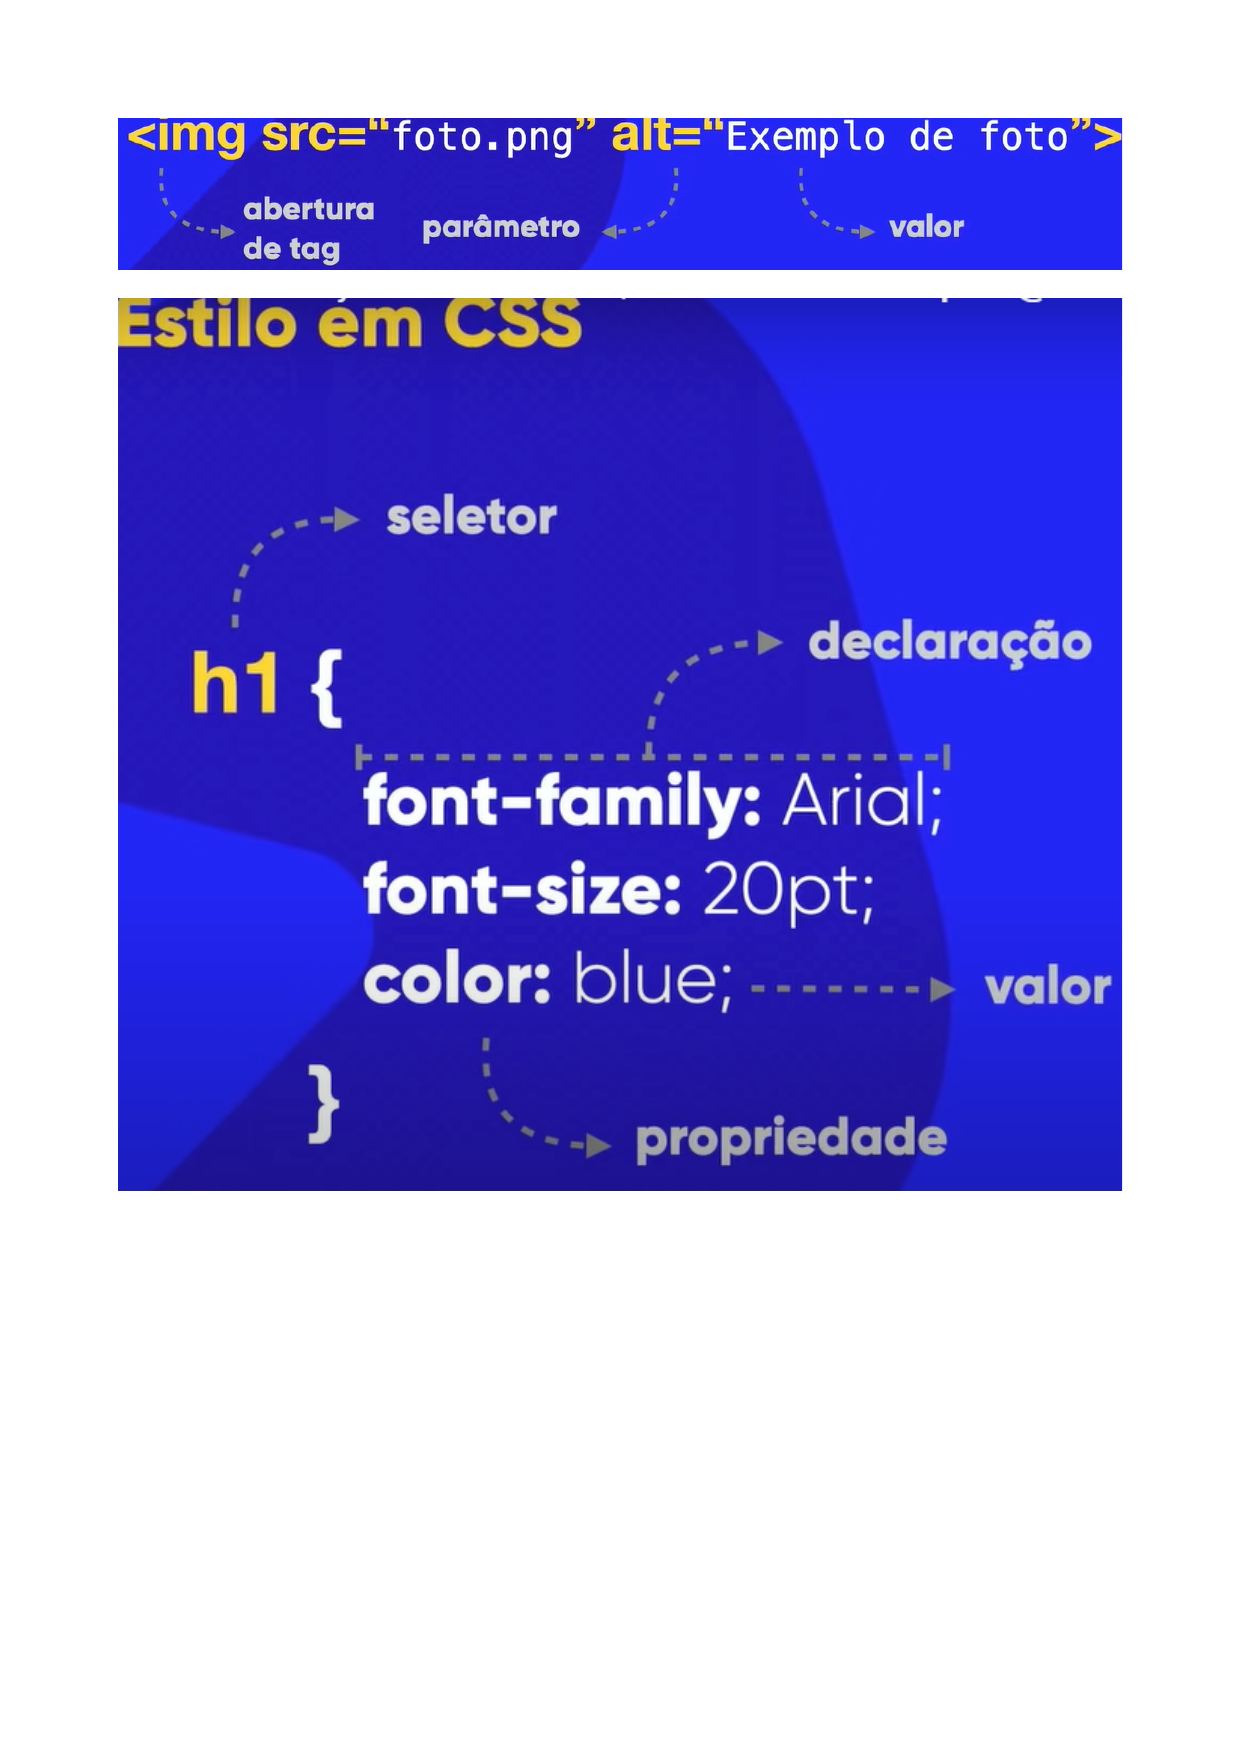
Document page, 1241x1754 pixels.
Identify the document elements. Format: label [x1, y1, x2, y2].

picture [118, 298, 1123, 1191]
picture [118, 118, 1123, 270]
